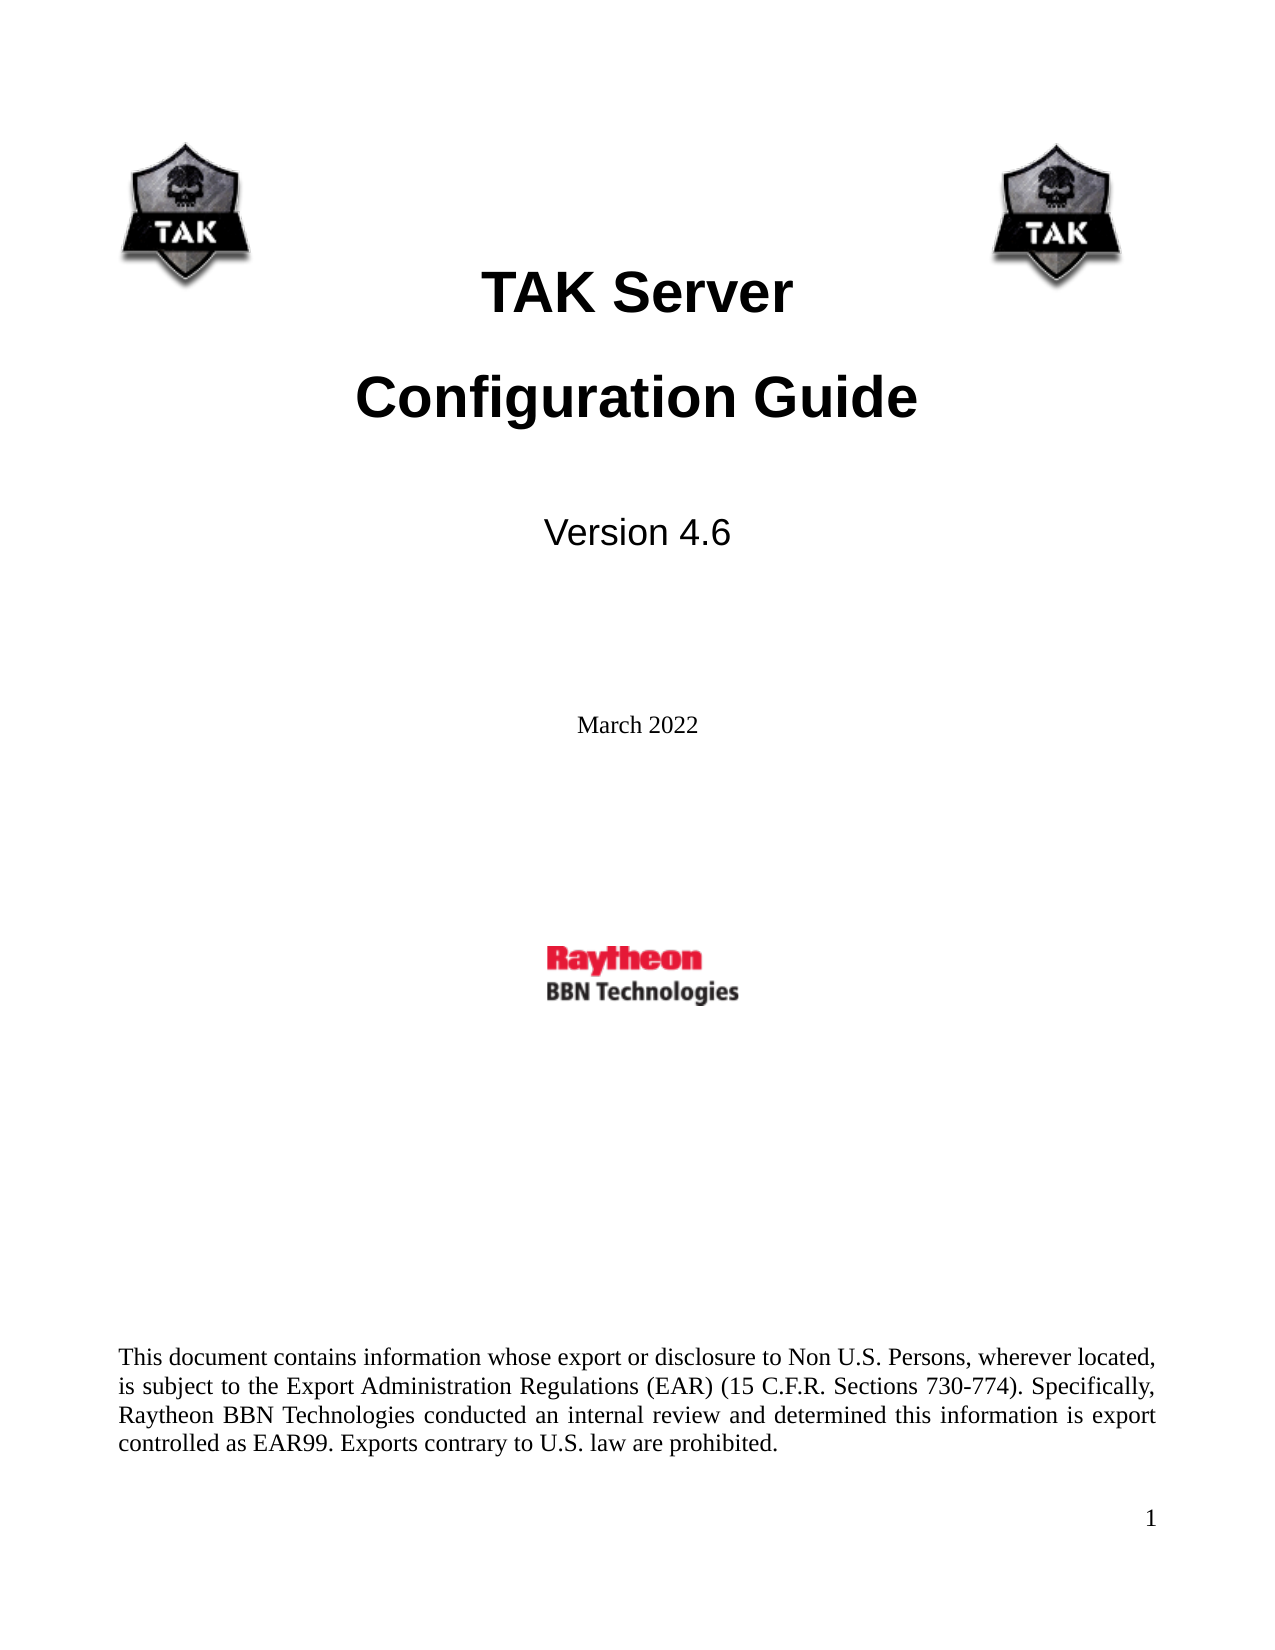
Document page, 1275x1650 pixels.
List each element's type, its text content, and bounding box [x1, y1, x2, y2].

text March 2022 [118, 710, 1157, 738]
title TAK Server [118, 258, 1157, 325]
title Configuration Guide [118, 363, 1157, 430]
picture [982, 142, 1133, 293]
picture [111, 141, 262, 292]
text This document contains information whose export or disclosure to Non U.S. Persons, wherever located, is subject to the Export Administration Regulations (EAR) (15 C.F.R. Sections 730-774). Specifically, Raytheon BBN Technologies conducted an internal review and determined this information is export controlled as EAR99. Exports contrary to U.S. law are prohibited. [118, 1342, 1157, 1457]
picture [547, 946, 739, 1006]
subtitle Version 4.6 [118, 510, 1157, 553]
